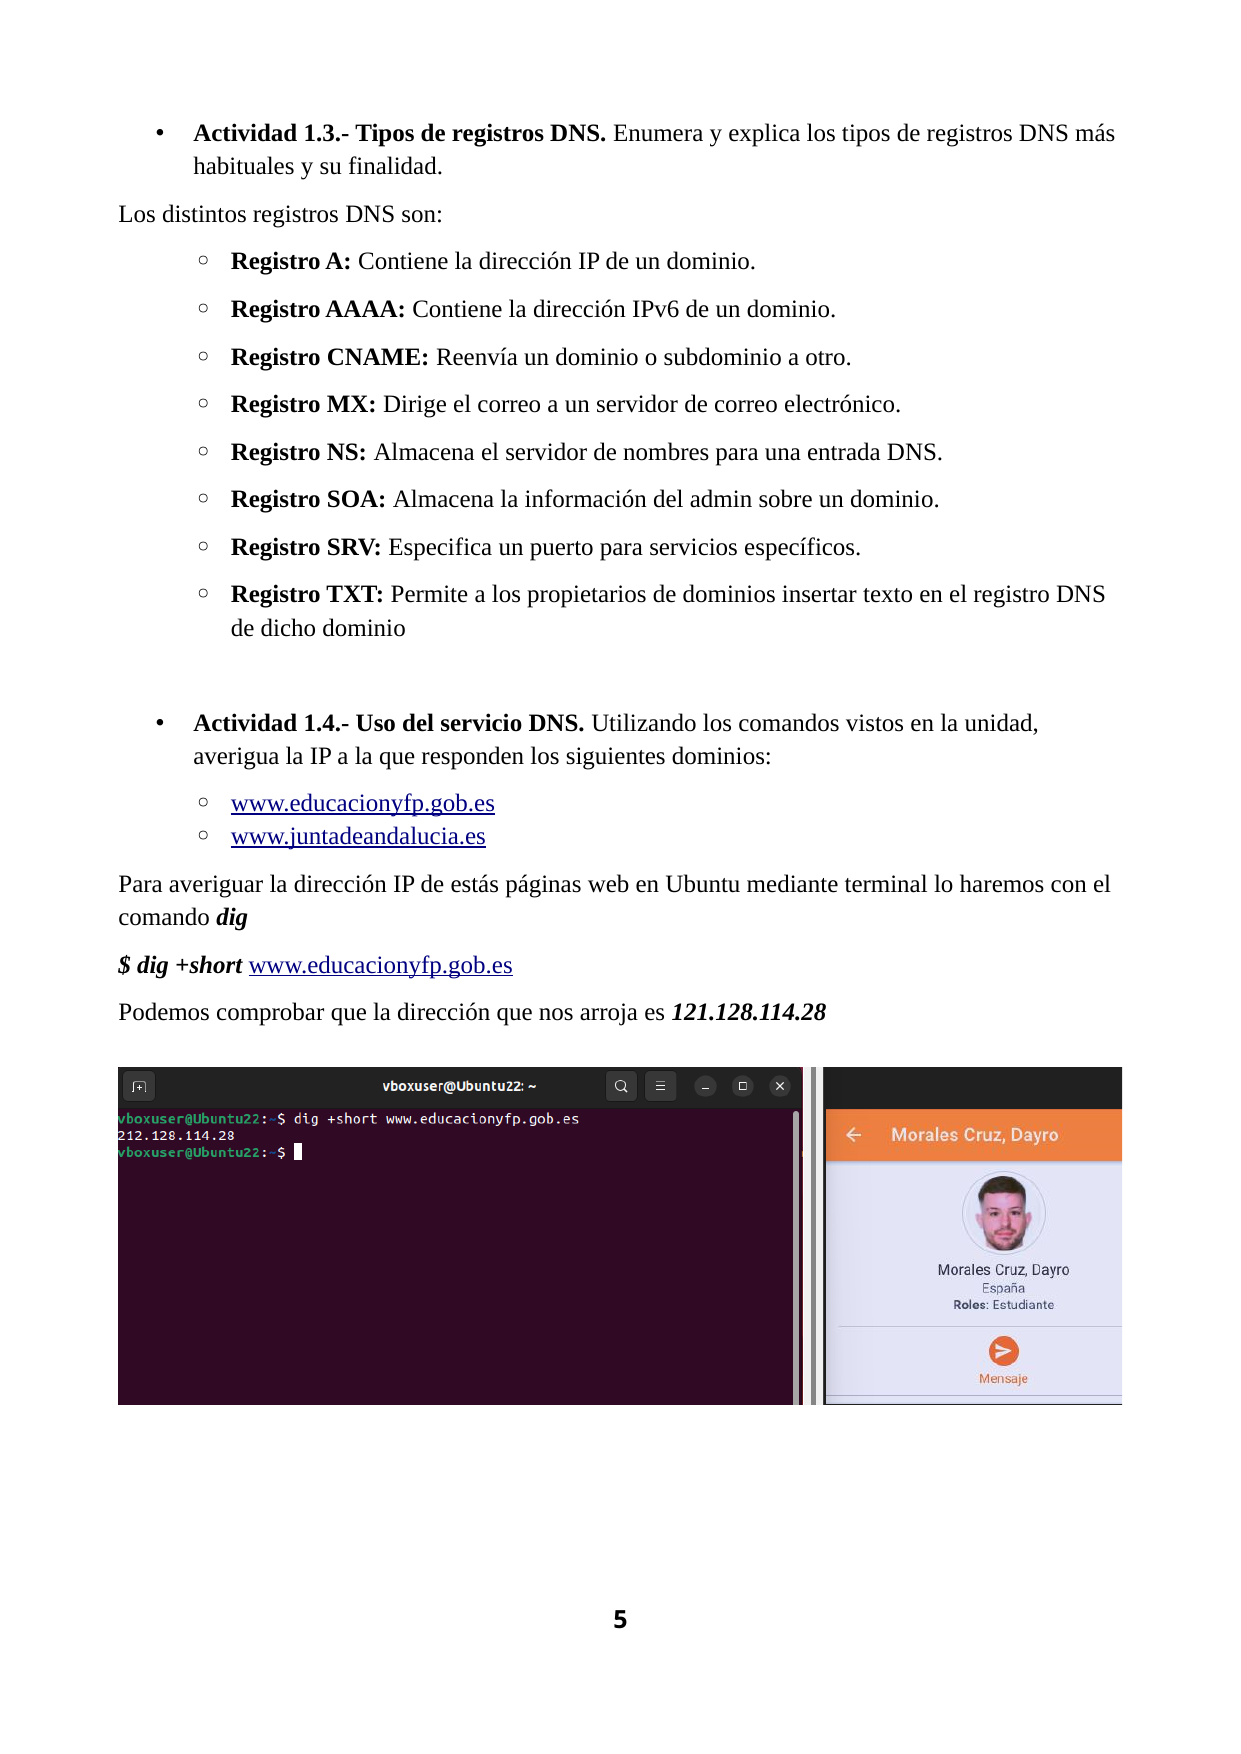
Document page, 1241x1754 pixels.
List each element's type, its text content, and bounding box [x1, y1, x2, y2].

text $ dig +short www.educacionyfp.gob.es [118, 950, 1122, 978]
picture [118, 1067, 1123, 1405]
list Actividad 1.4.- Uso del servicio DNS. Utilizando los comandos vistos en la unidad, averigua la IP a la que responden los siguientes dominios: [156, 708, 1122, 769]
list Registro CNAME: Reenvía un dominio o subdominio a otro. [193, 342, 1122, 370]
list Registro AAAA: Contiene la dirección IPv6 de un dominio. [193, 294, 1122, 323]
list Registro TXT: Permite a los propietarios de dominios insertar texto en el registro DNS de dicho dominio [193, 579, 1122, 641]
text Los distintos registros DNS son: [118, 199, 1122, 227]
list Actividad 1.3.- Tipos de registros DNS. Enumera y explica los tipos de registros DNS más habituales y su finalidad. [156, 118, 1122, 180]
list Registro SRV: Especifica un puerto para servicios específicos. [193, 532, 1122, 561]
text Podemos comprobar que la dirección que nos arroja es 121.128.114.28 [118, 997, 1122, 1026]
text Para averiguar la dirección IP de estás páginas web en Ubuntu mediante terminal lo haremos con el comando dig [118, 869, 1122, 931]
list www.juntadeandalucia.es [193, 821, 1122, 850]
list Registro SOA: Almacena la información del admin sobre un dominio. [193, 484, 1122, 513]
list Registro MX: Dirige el correo a un servidor de correo electrónico. [193, 389, 1122, 418]
list Registro NS: Almacena el servidor de nombres para una entrada DNS. [193, 437, 1122, 466]
list Registro A: Contiene la dirección IP de un dominio. [193, 246, 1122, 275]
list www.educacionyfp.gob.es [193, 788, 1122, 817]
